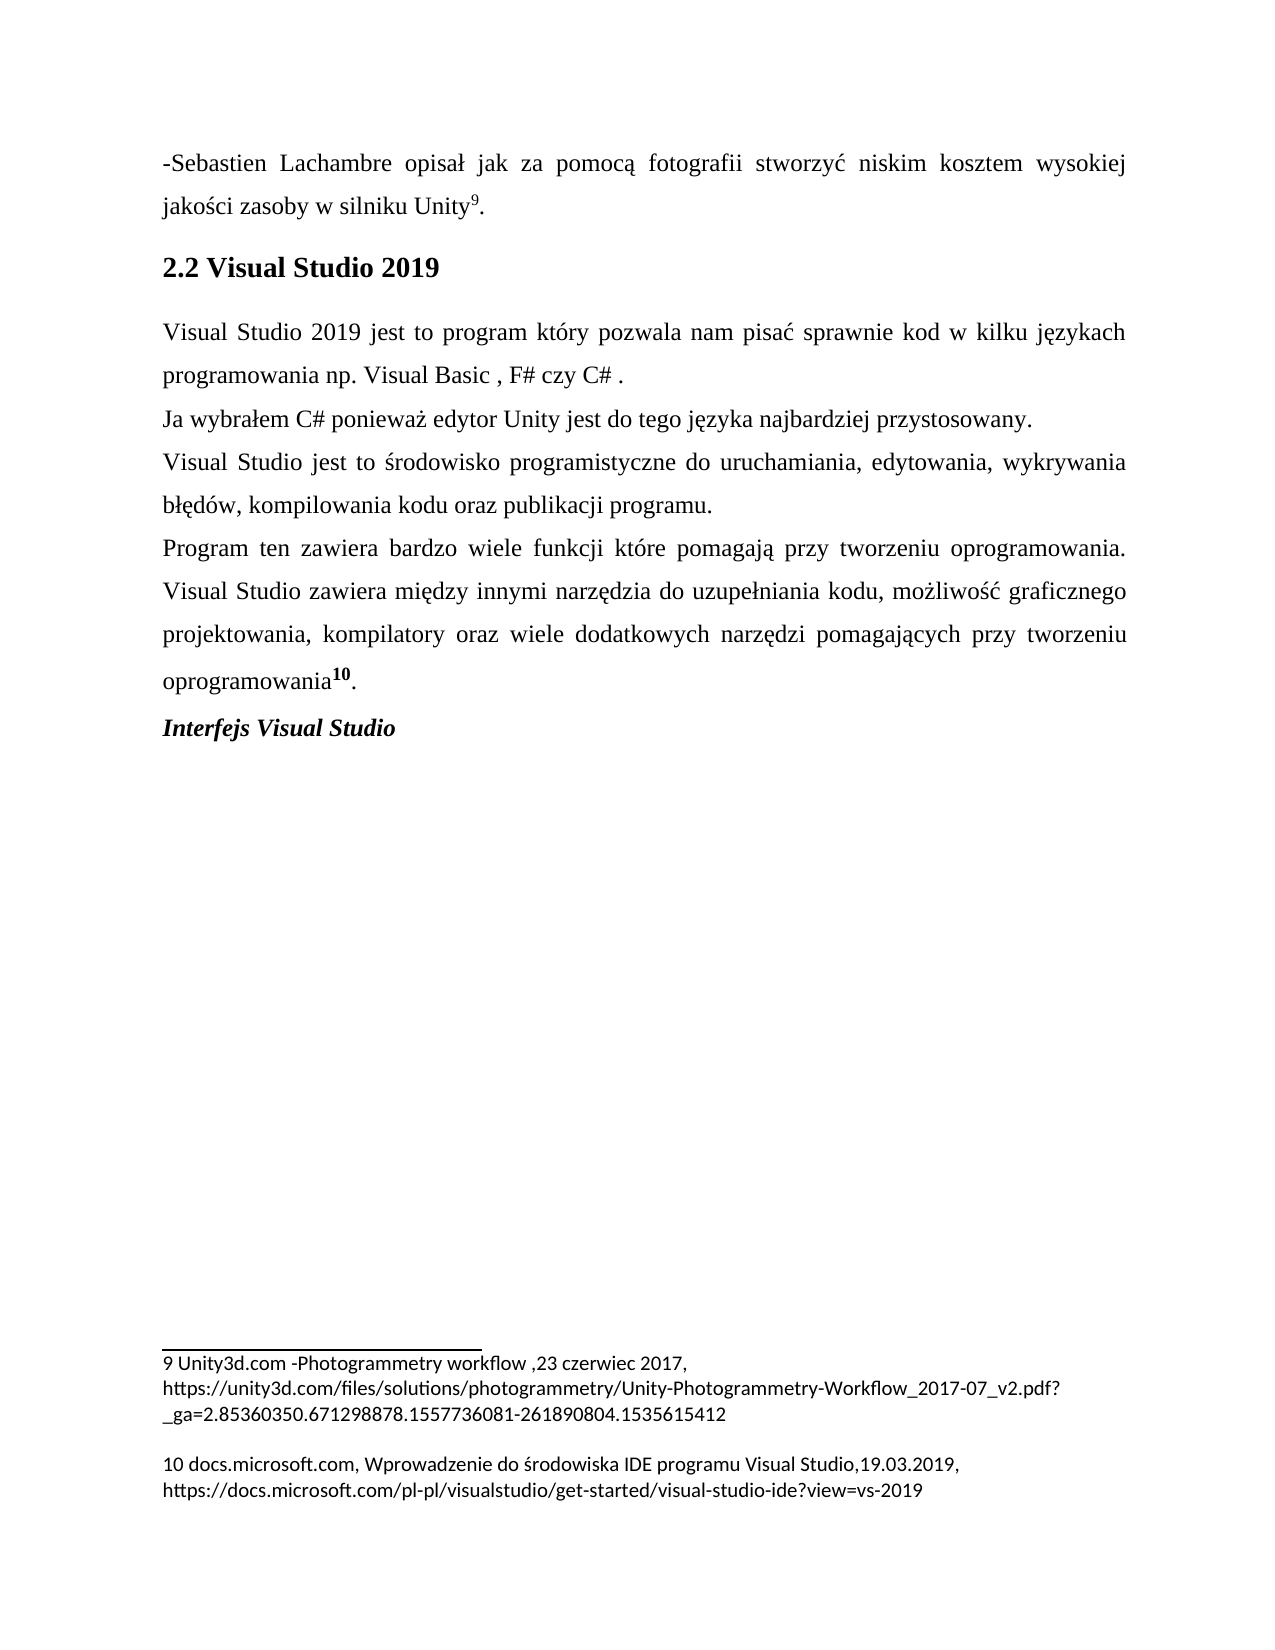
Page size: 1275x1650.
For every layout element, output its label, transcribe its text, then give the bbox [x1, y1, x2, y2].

text Visual Studio jest to środowisko programistyczne do uruchamiania, edytowania, wykrywania błędów, kompilowania kodu oraz publikacji programu. [162, 447, 1127, 519]
text Unity3d.com -Photogrammetry workflow ,23 czerwiec 2017, https://unity3d.com/files/solutions/photogrammetry/Unity-Photogrammetry-Workflow_2017-07_v2.pdf?_ga=2.85360350.671298878.1557736081-261890804.1535615412 [162, 1350, 1127, 1426]
text 2.2 Visual Studio 2019 [162, 251, 1127, 284]
text Program ten zawiera bardzo wiele funkcji które pomagają przy tworzeniu oprogramowania. Visual Studio zawiera między innymi narzędzia do uzupełniania kodu, możliwość graficznego projektowania, kompilatory oraz wiele dodatkowych narzędzi pomagających przy tworzeniu oprogramowania. [162, 533, 1127, 696]
text Interfejs Visual Studio [162, 713, 1127, 742]
text -Sebastien Lachambre opisał jak za pomocą fotografii stworzyć niskim kosztem wysokiej jakości zasoby w silniku Unity. [162, 148, 1127, 219]
text docs.microsoft.com, Wprowadzenie do środowiska IDE programu Visual Studio,19.03.2019, https://docs.microsoft.com/pl-pl/visualstudio/get-started/visual-studio-ide?view=vs-2019 [162, 1452, 1127, 1502]
text Visual Studio 2019 jest to program który pozwala nam pisać sprawnie kod w kilku językach programowania np. Visual Basic , F# czy C# . [162, 317, 1127, 389]
text Ja wybrałem C# ponieważ edytor Unity jest do tego języka najbardziej przystosowany. [162, 404, 1127, 432]
